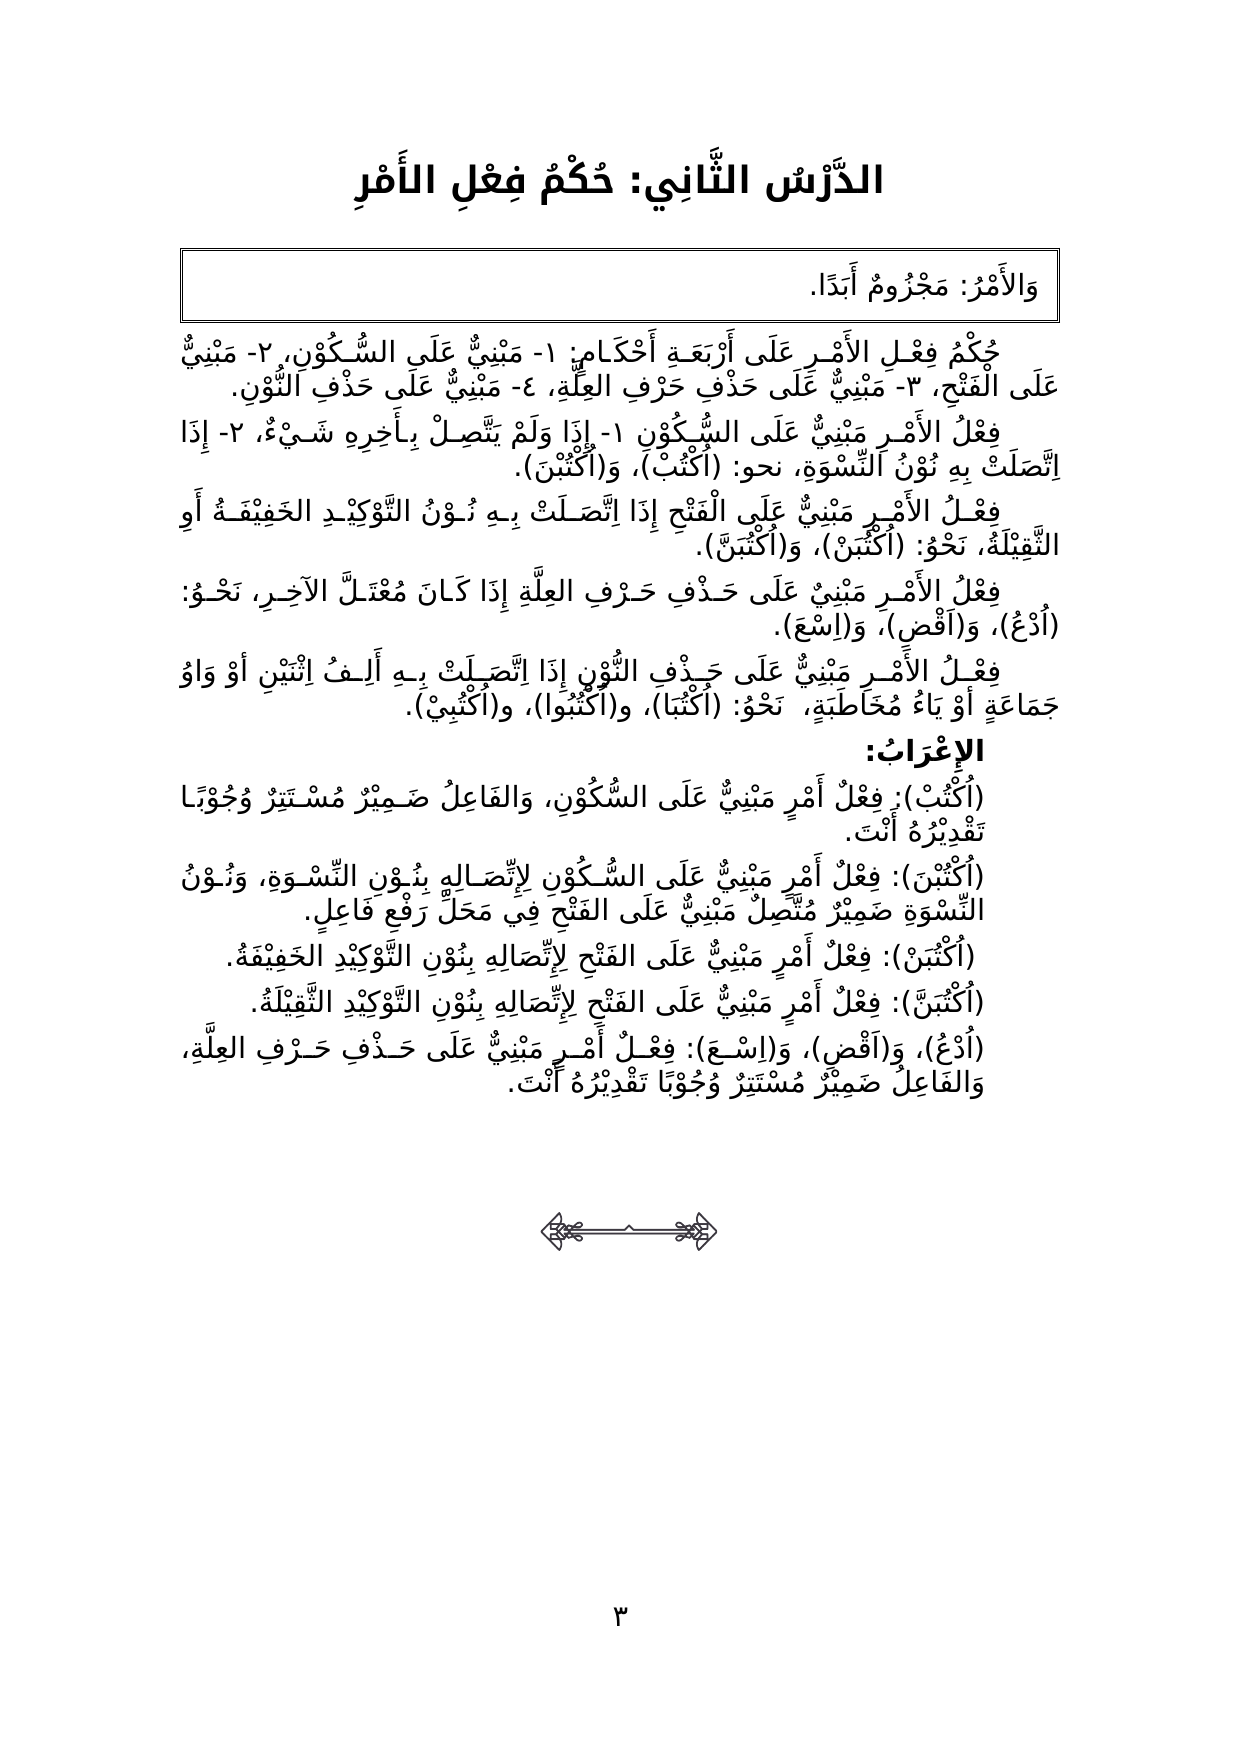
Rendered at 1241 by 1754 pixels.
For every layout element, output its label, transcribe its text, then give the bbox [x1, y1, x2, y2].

list (اُكْتُبَنْ): فِعْلٌ أَمْرٍ مَبْنِيٌّ عَلَى الفَتْحِ لِإِتِّصَالِهِ بِنُوْنِ التَّوْكِيْدِ الخَفِيْفَةُ. [180, 939, 1023, 973]
list (اُكْتُبْنَ): فِعْلٌ أَمْرٍ مَبْنِيٌّ عَلَى السُّكُوْنِ لِإِتِّصَالِهِ بِنُوْنِ النِّسْوَةِ، وَنُوْنُ النِّسْوَةِ ضَمِيْرٌ مُتَّصِلٌ مَبْنِيٌّ عَلَى الفَتْحِ فِي مَحَلِّ رَفْعِ فَاعِلٍ. [180, 860, 1023, 928]
text حُكْمُ فِعْلِ الأَمْرِ عَلَى أَرْبَعَةِ أَحْكَامٍ: ١- مَبْنِيٌّ عَلَى السُّكُوْنِ، ٢- مَبْنِيٌّ عَلَى الْفَتْحِ، ٣- مَبْنِيٌّ عَلَى حَذْفِ حَرْفِ العِلَّةِ، ٤- مَبْنِيٌّ عَلَى حَذْفِ النُّوْنِ. [180, 335, 1060, 403]
list (اُدْعُ)، وَ(اَقْضِ)، وَ(اِسْعَ): فِعْلٌ أَمْرٍ مَبْنِيٌّ عَلَى حَذْفِ حَرْفِ العِلَّةِ، وَالفَاعِلُ ضَمِيْرٌ مُسْتَتِرٌ وُجُوْبًا تَقْدِيْرُهُ أَنْتَ. [180, 1031, 1023, 1099]
list (اُكْتُبْ): فِعْلٌ أَمْرٍ مَبْنِيٌّ عَلَى السُّكُوْنِ، وَالفَاعِلُ ضَمِيْرٌ مُسْتَتِرٌ وُجُوْبًا تَقْدِيْرُهُ أَنْتَ. [180, 780, 1023, 848]
text وَالأَمْرُ: مَجْزُومٌ أَبَدًا. [183, 251, 1057, 320]
text فِعْلُ الأَمْرِ مَبْنِيٌّ عَلَى الْفَتْحِ إِذَا اِتَّصَلَتْ بِهِ نُوْنُ التَّوْكِيْدِ الخَفِيْفَةُ أَوِ الثَّقِيْلَةُ، نَحْوُ: (اُكْتُبَنْ)، وَ(اُكْتُبَنَّ). [180, 495, 1060, 563]
picture [540, 1212, 718, 1251]
text فِعْلُ الأَمْرِ مَبْنِيٌّ عَلَى حَذْفِ النُّوْنِ إِذَا اِتَّصَلَتْ بِهِ أَلِفُ اِثْنَيْنِ أوْ وَاوُ جَمَاعَةٍ أوْ يَاءُ مُخَاطَبَةٍ، نَحْوُ: (اُكْتُبَا)، و(اُكْتُبُوا)، و(اُكْتُبِيْ). [180, 654, 1060, 722]
text فِعْلُ الأَمْرِ مَبْنِيٌّ عَلَى السُّكُوْنِ ١- إِذَا وَلَمْ يَتَّصِلْ بِأَخِرِهِ شَيْءٌ، ٢- إِذَا اِتَّصَلَتْ بِهِ نُوْنُ النِّسْوَةِ، نحو: (اُكْتُبْ)، وَ(اُكْتُبْنَ). [180, 415, 1060, 483]
text فِعْلُ الأَمْرِ مَبْنِيٌ عَلَى حَذْفِ حَرْفِ العِلَّةِ إِذَا كَانَ مُعْتَلَّ الآخِرِ، نَحْوُ: (اُدْعُ)، وَ(اَقْضِ)، وَ(اِسْعَ). [180, 574, 1060, 642]
list الإِعْرَابُ: [180, 734, 1023, 768]
subtitle الدَّرْسُ الثَّانِي: حُكْمُ فِعْلِ الأَمْرِ [180, 146, 1060, 217]
list (اُكْتُبَنَّ): فِعْلٌ أَمْرٍ مَبْنِيٌّ عَلَى الفَتْحِ لِإِتِّصَالِهِ بِنُوْنِ التَّوْكِيْدِ الثَّقِيْلَةُ. [180, 985, 1023, 1019]
